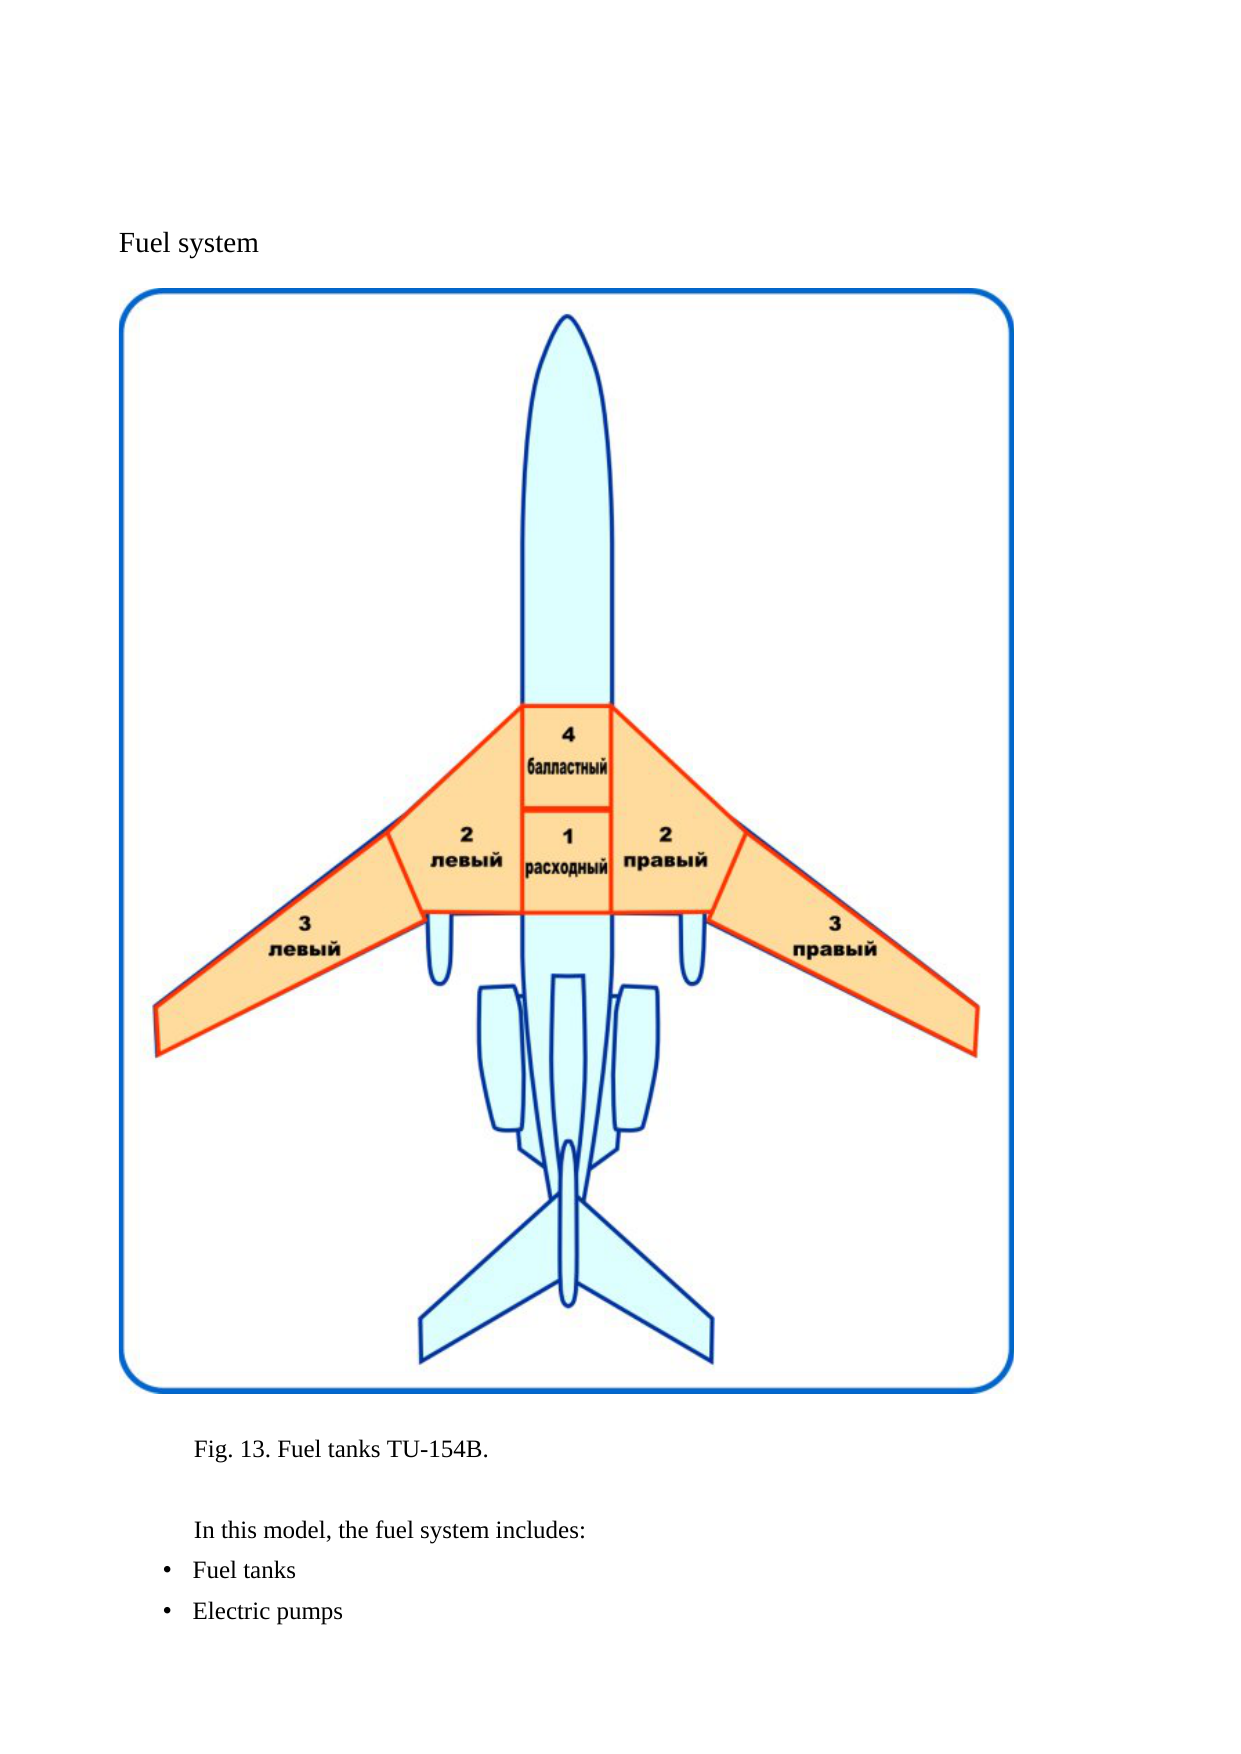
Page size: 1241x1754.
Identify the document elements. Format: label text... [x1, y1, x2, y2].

list Fuel tanks [163, 1556, 1122, 1584]
list Electric pumps [163, 1596, 1122, 1625]
text Fuel system [119, 225, 1122, 259]
text In this model, the fuel system includes: [119, 1515, 1122, 1544]
picture [118, 288, 1014, 1394]
text Fig. 13. Fuel tanks TU-154B. [119, 1434, 1122, 1463]
